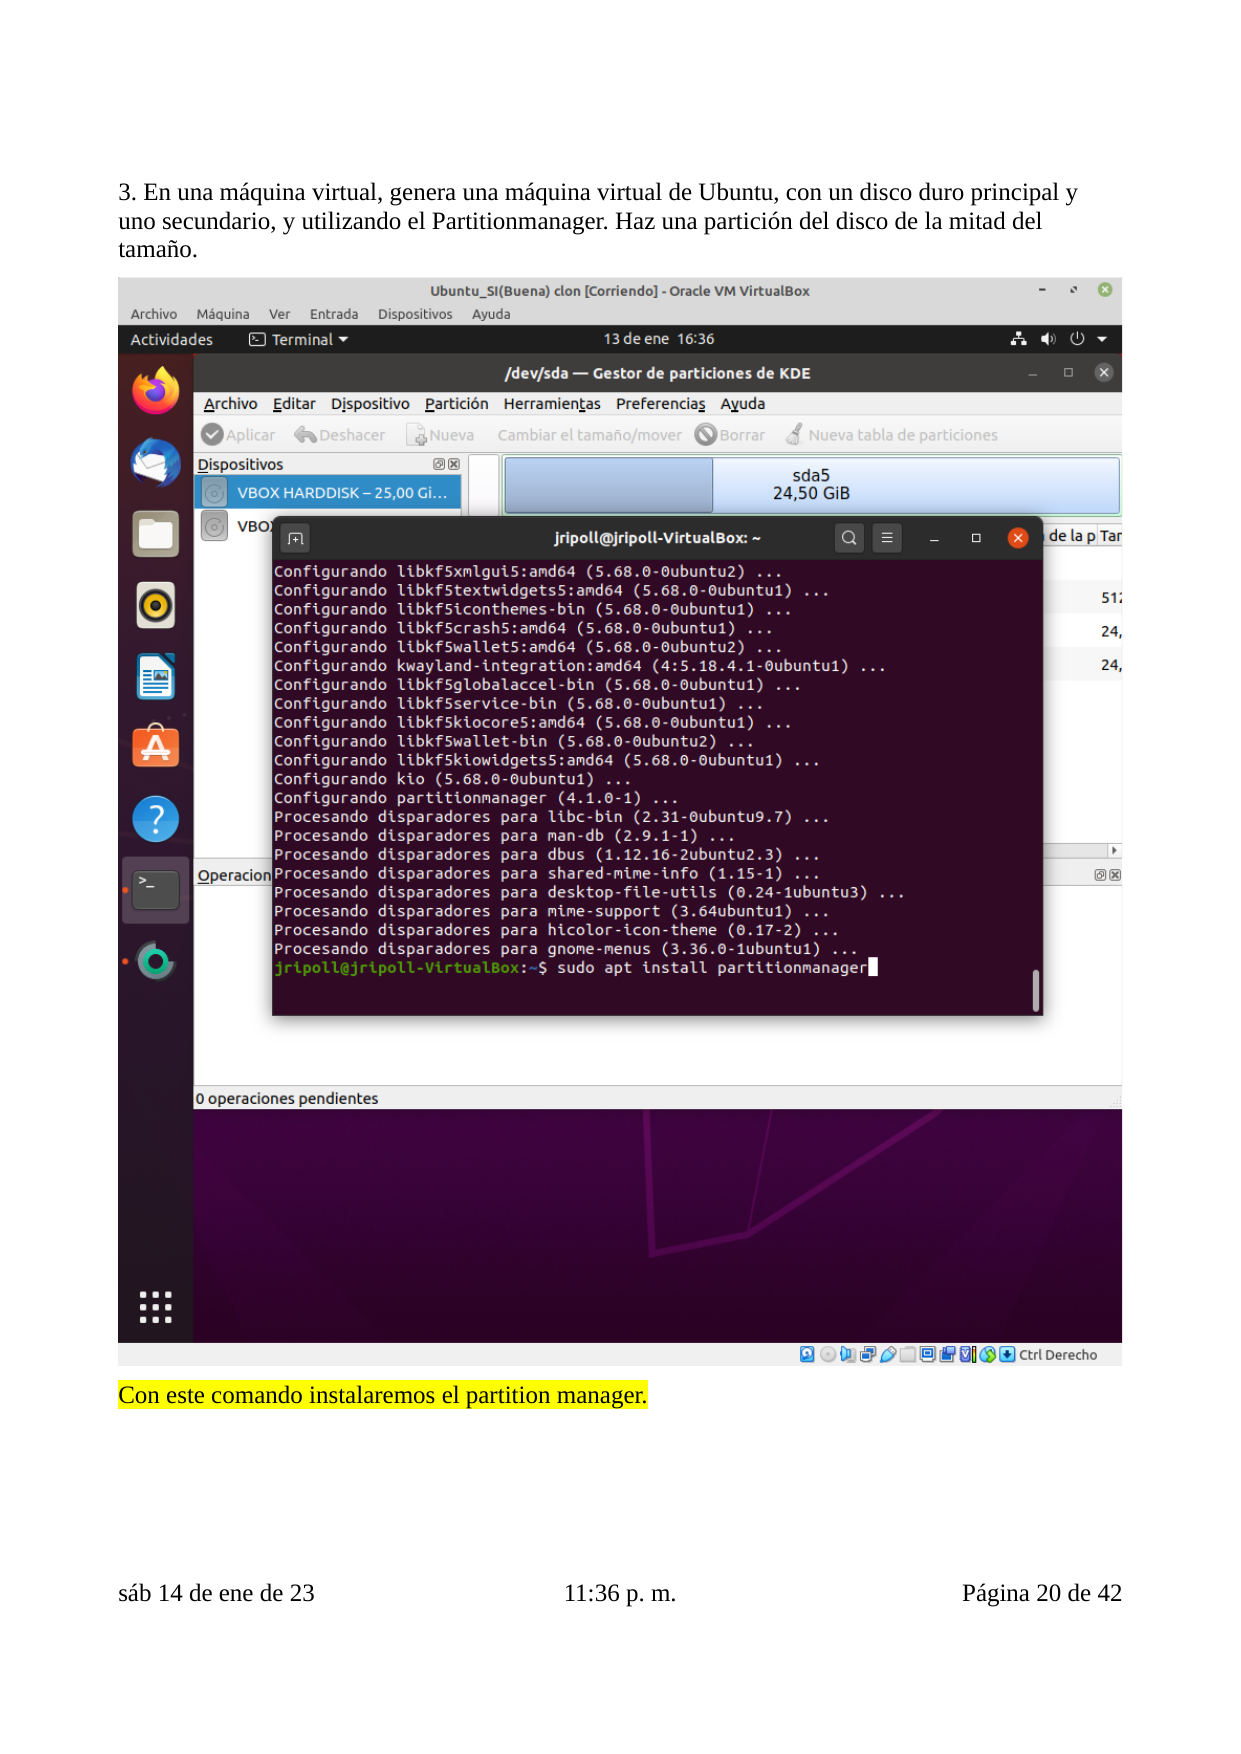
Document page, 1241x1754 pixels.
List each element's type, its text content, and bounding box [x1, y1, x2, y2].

picture [118, 277, 1123, 1366]
text 3. En una máquina virtual, genera una máquina virtual de Ubuntu, con un disco duro principal y uno secundario, y utilizando el Partitionmanager. Haz una partición del disco de la mitad del tamaño. [118, 177, 1122, 263]
text Con este comando instalaremos el partition manager. [118, 1380, 1122, 1409]
